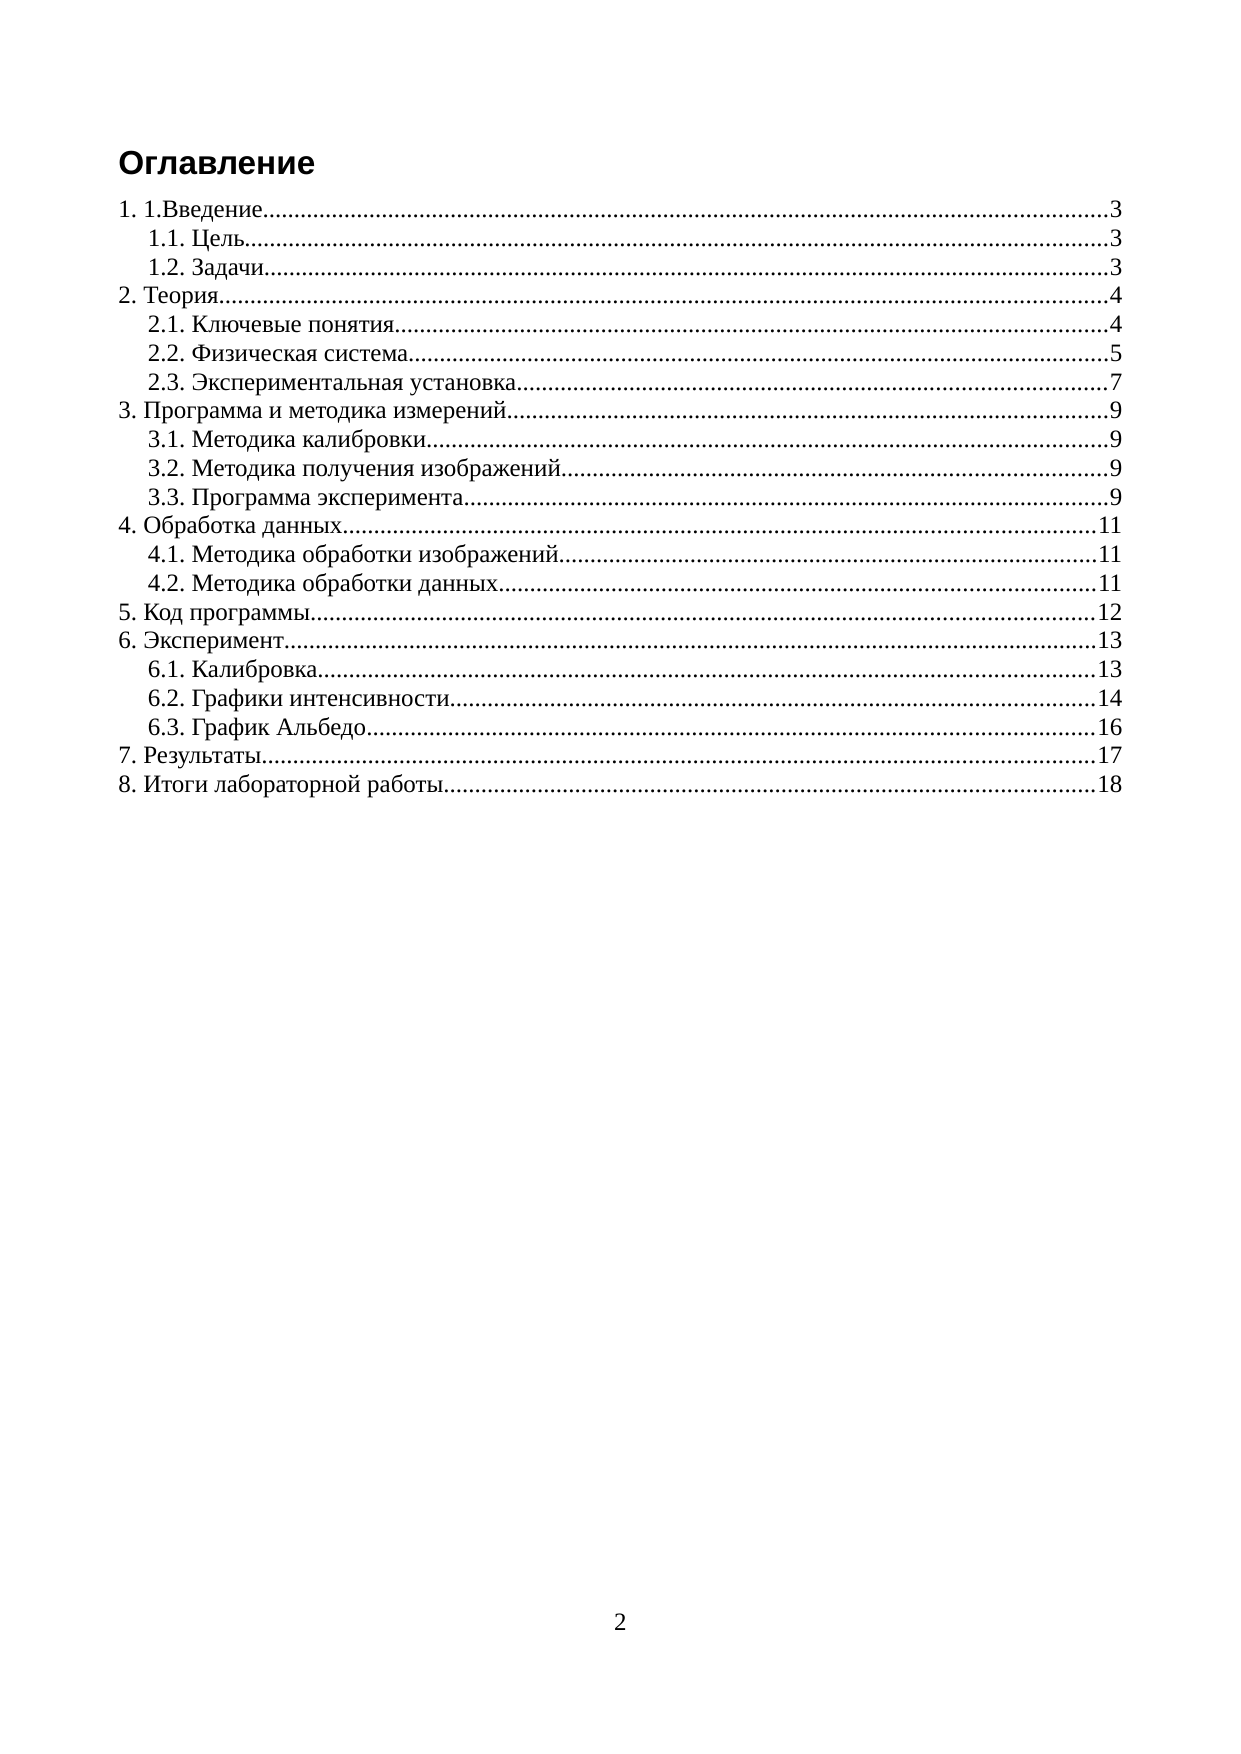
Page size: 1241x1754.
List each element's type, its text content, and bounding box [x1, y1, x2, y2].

text 3. Программа и методика измерений 9 [118, 395, 1122, 424]
text 2.1. Ключевые понятия 4 [148, 309, 1122, 338]
text 2.2. Физическая система 5 [148, 338, 1122, 367]
text 3.2. Методика получения изображений 9 [148, 453, 1122, 482]
subtitle Оглавление [118, 143, 1122, 182]
text 2. Теория 4 [118, 280, 1122, 309]
text 1. 1.Введение 3 [118, 194, 1122, 223]
text 8. Итоги лабораторной работы 18 [118, 769, 1122, 798]
text 3.1. Методика калибровки 9 [148, 424, 1122, 453]
text 4.2. Методика обработки данных 11 [148, 568, 1122, 597]
text 4.1. Методика обработки изображений 11 [148, 539, 1122, 568]
text 6. Эксперимент 13 [118, 625, 1122, 654]
text 1.1. Цель 3 [148, 223, 1122, 252]
text 1.2. Задачи 3 [148, 252, 1122, 280]
text 6.1. Калибровка 13 [148, 654, 1122, 683]
text 6.2. Графики интенсивности 14 [148, 683, 1122, 712]
text 5. Код программы 12 [118, 597, 1122, 625]
text 7. Результаты 17 [118, 740, 1122, 769]
text 2.3. Экспериментальная установка 7 [148, 367, 1122, 395]
text 6.3. График Альбедо 16 [148, 712, 1122, 740]
text 3.3. Программа эксперимента 9 [148, 482, 1122, 510]
text 4. Обработка данных 11 [118, 510, 1122, 539]
